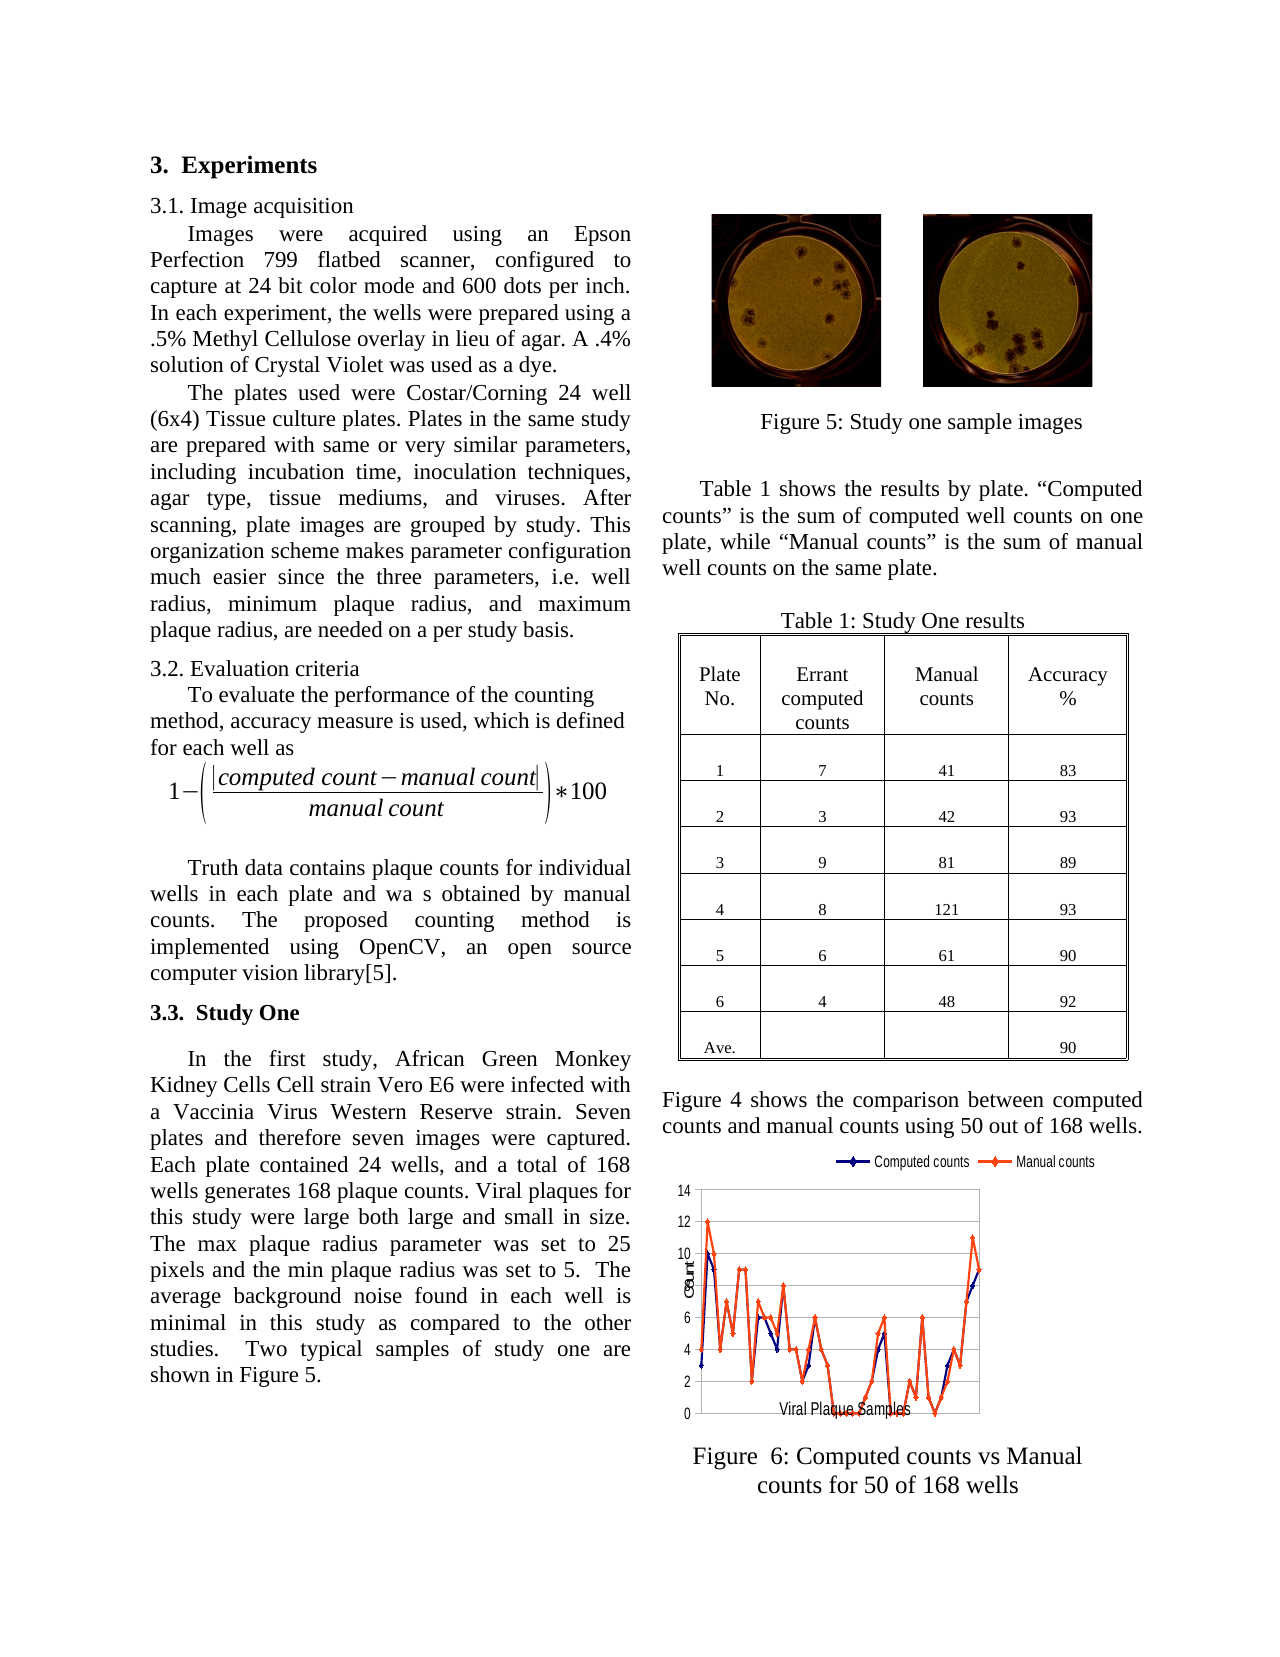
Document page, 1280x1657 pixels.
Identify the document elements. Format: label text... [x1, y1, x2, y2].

table_cell 7 [761, 735, 884, 780]
table_cell 2 [681, 781, 760, 826]
text 3.2. Evaluation criteria [150, 655, 632, 681]
table_cell Ave. [681, 1012, 760, 1057]
table_cell 121 [885, 874, 1008, 919]
subtitle 3. Experiments [150, 150, 632, 179]
text Truth data contains plaque counts for individual wells in each plate and wa s obtained by manual counts. The proposed counting method is implemented using OpenCV, an open source computer vision library[5]. [150, 854, 632, 986]
table_cell 92 [1009, 966, 1126, 1011]
table_cell 41 [885, 735, 1008, 780]
text Images were acquired using an Epson Perfection 799 flatbed scanner, configured to capture at 24 bit color mode and 600 dots per inch. In each experiment, the wells were prepared using a .5% Methyl Cellulose overlay in lieu of agar. A .4% solution of Crystal Violet was used as a dye. [150, 220, 632, 378]
text Table 1 shows the results by plate. “Computed counts” is the sum of computed well counts on one plate, while “Manual counts” is the sum of manual well counts on the same plate. [662, 475, 1144, 581]
table_cell 89 [1009, 827, 1126, 872]
table_header Manual counts [885, 636, 1008, 734]
table_cell 48 [885, 966, 1008, 1011]
table_cell 81 [885, 827, 1008, 872]
picture [923, 214, 1093, 387]
table_cell 61 [885, 920, 1008, 965]
text To evaluate the performance of the counting method, accuracy measure is used, which is defined for each well as [150, 681, 632, 825]
table_header Accuracy % [1009, 636, 1126, 734]
table_cell 1 [681, 735, 760, 780]
table_cell 90 [1009, 1012, 1126, 1057]
text The plates used were Costar/Corning 24 well (6x4) Tissue culture plates. Plates in the same study are prepared with same or very similar parameters, including incubation time, inoculation techniques, agar type, tissue mediums, and viruses. After scanning, plate images are grouped by study. This organization scheme makes parameter configuration much easier since the three parameters, i.e. well radius, minimum plaque radius, and maximum plaque radius, are needed on a per study basis. [150, 379, 632, 642]
text In the first study, African Green Monkey Kidney Cells Cell strain Vero E6 were infected with a Vaccinia Virus Western Reserve strain. Seven plates and therefore seven images were captured. Each plate contained 24 wells, and a total of 168 wells generates 168 plaque counts. Viral plaques for this study were large both large and small in size. The max plaque radius parameter was set to 25 pixels and the min plaque radius was set to 5. The average background noise found in each well is minimal in this study as compared to the other studies. Two typical samples of study one are shown in Figure 5. [150, 1045, 632, 1388]
subtitle 3.3. Study One [150, 999, 632, 1025]
table_cell 83 [1009, 735, 1126, 780]
table_cell 42 [885, 781, 1008, 826]
text 3.1. Image acquisition [150, 192, 632, 219]
table_cell 8 [761, 874, 884, 919]
text Figure 6: Computed counts vs Manual counts for 50 of 168 wells [676, 1182, 1100, 1498]
table_header Errant computed counts [761, 636, 884, 734]
table_cell 4 [761, 966, 884, 1011]
table_cell 4 [681, 874, 760, 919]
table_cell 3 [761, 781, 884, 826]
text Figure 4 shows the comparison between computed counts and manual counts using 50 out of 168 wells. [662, 1086, 1144, 1139]
table_cell 3 [681, 827, 760, 872]
table_cell 90 [1009, 920, 1126, 965]
table_cell 6 [681, 966, 760, 1011]
table_cell 93 [1009, 781, 1126, 826]
table_cell [761, 1012, 884, 1057]
table_cell 5 [681, 920, 760, 965]
text Figure 5: Study one sample images [662, 408, 1144, 434]
text Table 1: Study One results [662, 607, 1144, 633]
table_cell 9 [761, 827, 884, 872]
table_cell 93 [1009, 874, 1126, 919]
table_header Plate No. [681, 636, 760, 734]
table_cell 6 [761, 920, 884, 965]
table_cell [885, 1012, 1008, 1057]
picture [711, 214, 882, 387]
